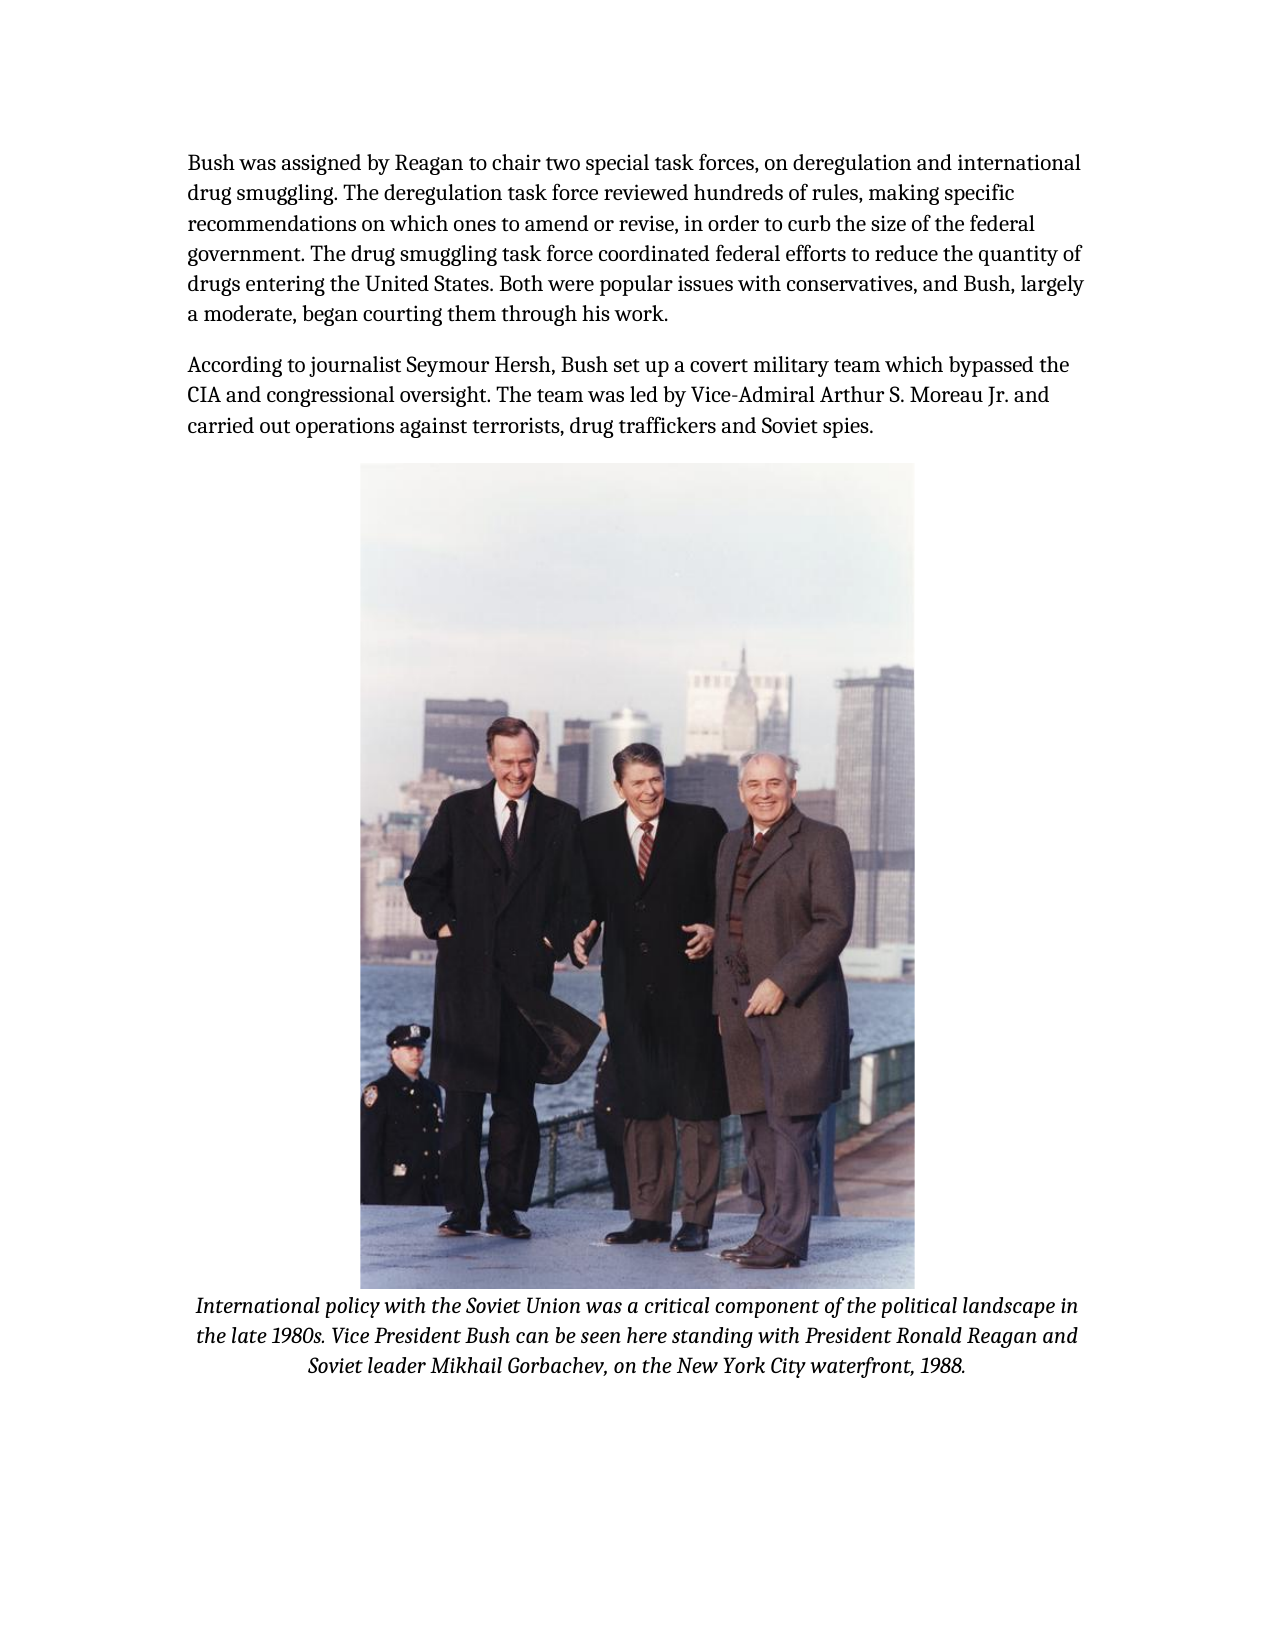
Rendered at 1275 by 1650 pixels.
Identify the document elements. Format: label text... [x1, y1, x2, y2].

picture [360, 463, 915, 1289]
text Bush was assigned by Reagan to chair two special task forces, on deregulation and international drug smuggling. The deregulation task force reviewed hundreds of rules, making specific recommendations on which ones to amend or revise, in order to curb the size of the federal government. The drug smuggling task force coordinated federal efforts to reduce the quantity of drugs entering the United States. Both were popular issues with conservatives, and Bush, largely a moderate, began courting them through his work. [187, 150, 1087, 327]
text According to journalist Seymour Hersh, Bush set up a covert military team which bypassed the CIA and congressional oversight. The team was led by Vice-Admiral Arthur S. Moreau Jr. and carried out operations against terrorists, drug traffickers and Soviet spies. [187, 352, 1087, 439]
text International policy with the Soviet Union was a critical component of the political landscape in the late 1980s. Vice President Bush can be seen here standing with President Ronald Reagan and Soviet leader Mikhail Gorbachev, on the New York City waterfront, 1988. [187, 463, 1087, 1379]
